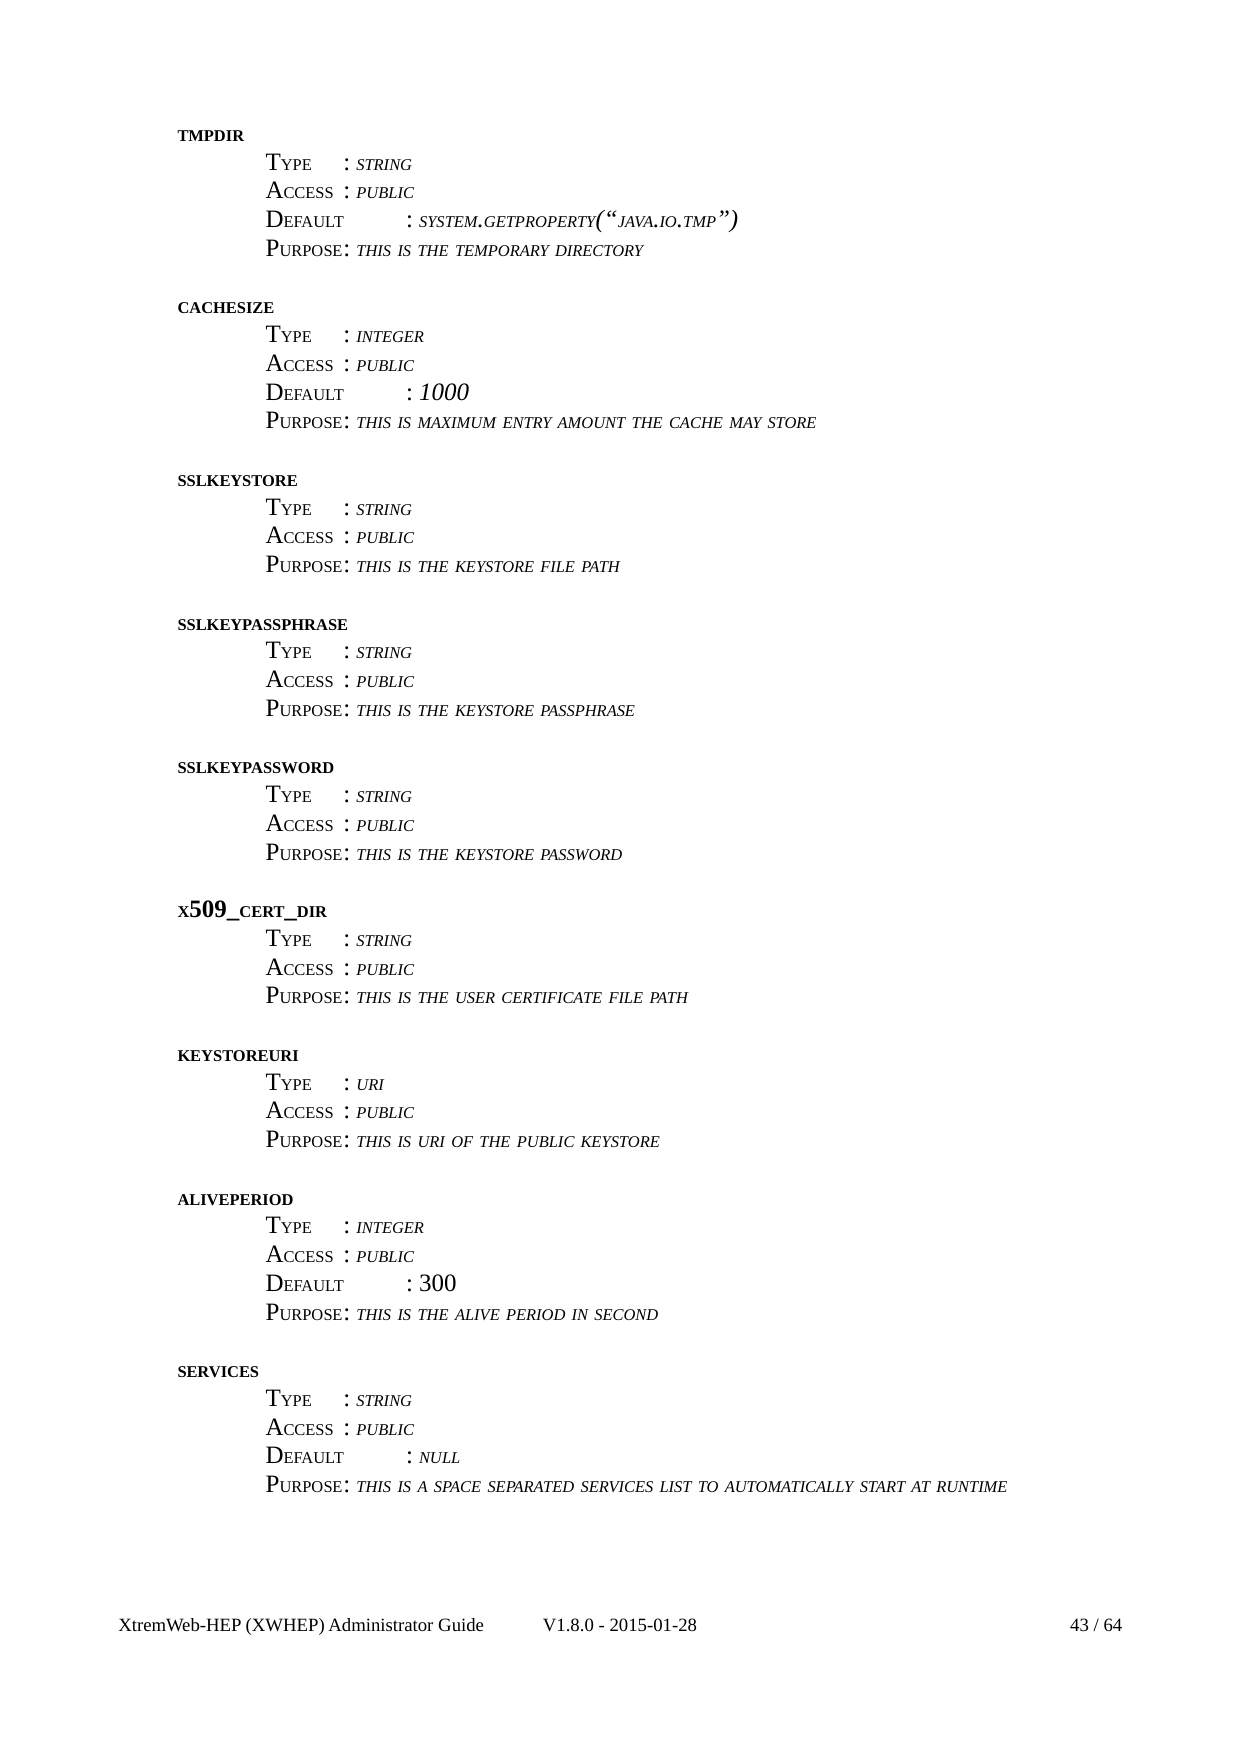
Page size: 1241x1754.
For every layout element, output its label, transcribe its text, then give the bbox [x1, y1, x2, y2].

text cachesize [177, 291, 1122, 319]
text Type : string [265, 147, 1122, 176]
text Type : string [265, 1383, 1122, 1412]
text Default : 300 [265, 1268, 1122, 1297]
text Default : system.getproperty(“java.io.tmp”) [265, 204, 1122, 233]
text tmpdir [177, 118, 1122, 147]
text keystoreuri [177, 1038, 1122, 1067]
text Type : string [265, 923, 1122, 952]
text Access : public [265, 176, 1122, 204]
text services [177, 1354, 1122, 1383]
text Type : uri [265, 1067, 1122, 1096]
text Access : public [265, 952, 1122, 981]
text Type : string [265, 779, 1122, 808]
text Access : public [265, 348, 1122, 377]
text Access : public [265, 1412, 1122, 1441]
text Purpose : this is the temporary directory [265, 233, 1122, 262]
text Default : null [265, 1441, 1122, 1469]
text Purpose : this is the keystore passphrase [265, 693, 1122, 722]
text aliveperiod [177, 1182, 1122, 1211]
text Purpose : this is a space separated services list to automatically start at runtime [265, 1469, 1122, 1498]
text Access : public [265, 808, 1122, 837]
text Purpose : this is the alive period in second [265, 1297, 1122, 1326]
text Purpose : this is the keystore password [265, 837, 1122, 866]
text sslkeystore [177, 463, 1122, 492]
text Purpose : this is the keystore file path [265, 549, 1122, 578]
text Purpose : this is uri of the public keystore [265, 1124, 1122, 1153]
text Type : string [265, 492, 1122, 521]
text sslkeypassphrase [177, 607, 1122, 636]
text Access : public [265, 1096, 1122, 1124]
text Type : integer [265, 1211, 1122, 1239]
text sslkeypassword [177, 751, 1122, 779]
text Access : public [265, 1239, 1122, 1268]
text x509_cert_dir [177, 894, 1122, 923]
text Default : 1000 [265, 377, 1122, 406]
text Purpose : this is the user certificate file path [265, 981, 1122, 1009]
text Access : public [265, 521, 1122, 549]
text Type : string [265, 636, 1122, 664]
text Type : integer [265, 319, 1122, 348]
text Access : public [265, 664, 1122, 693]
text Purpose : this is maximum entry amount the cache may store [265, 406, 1122, 434]
